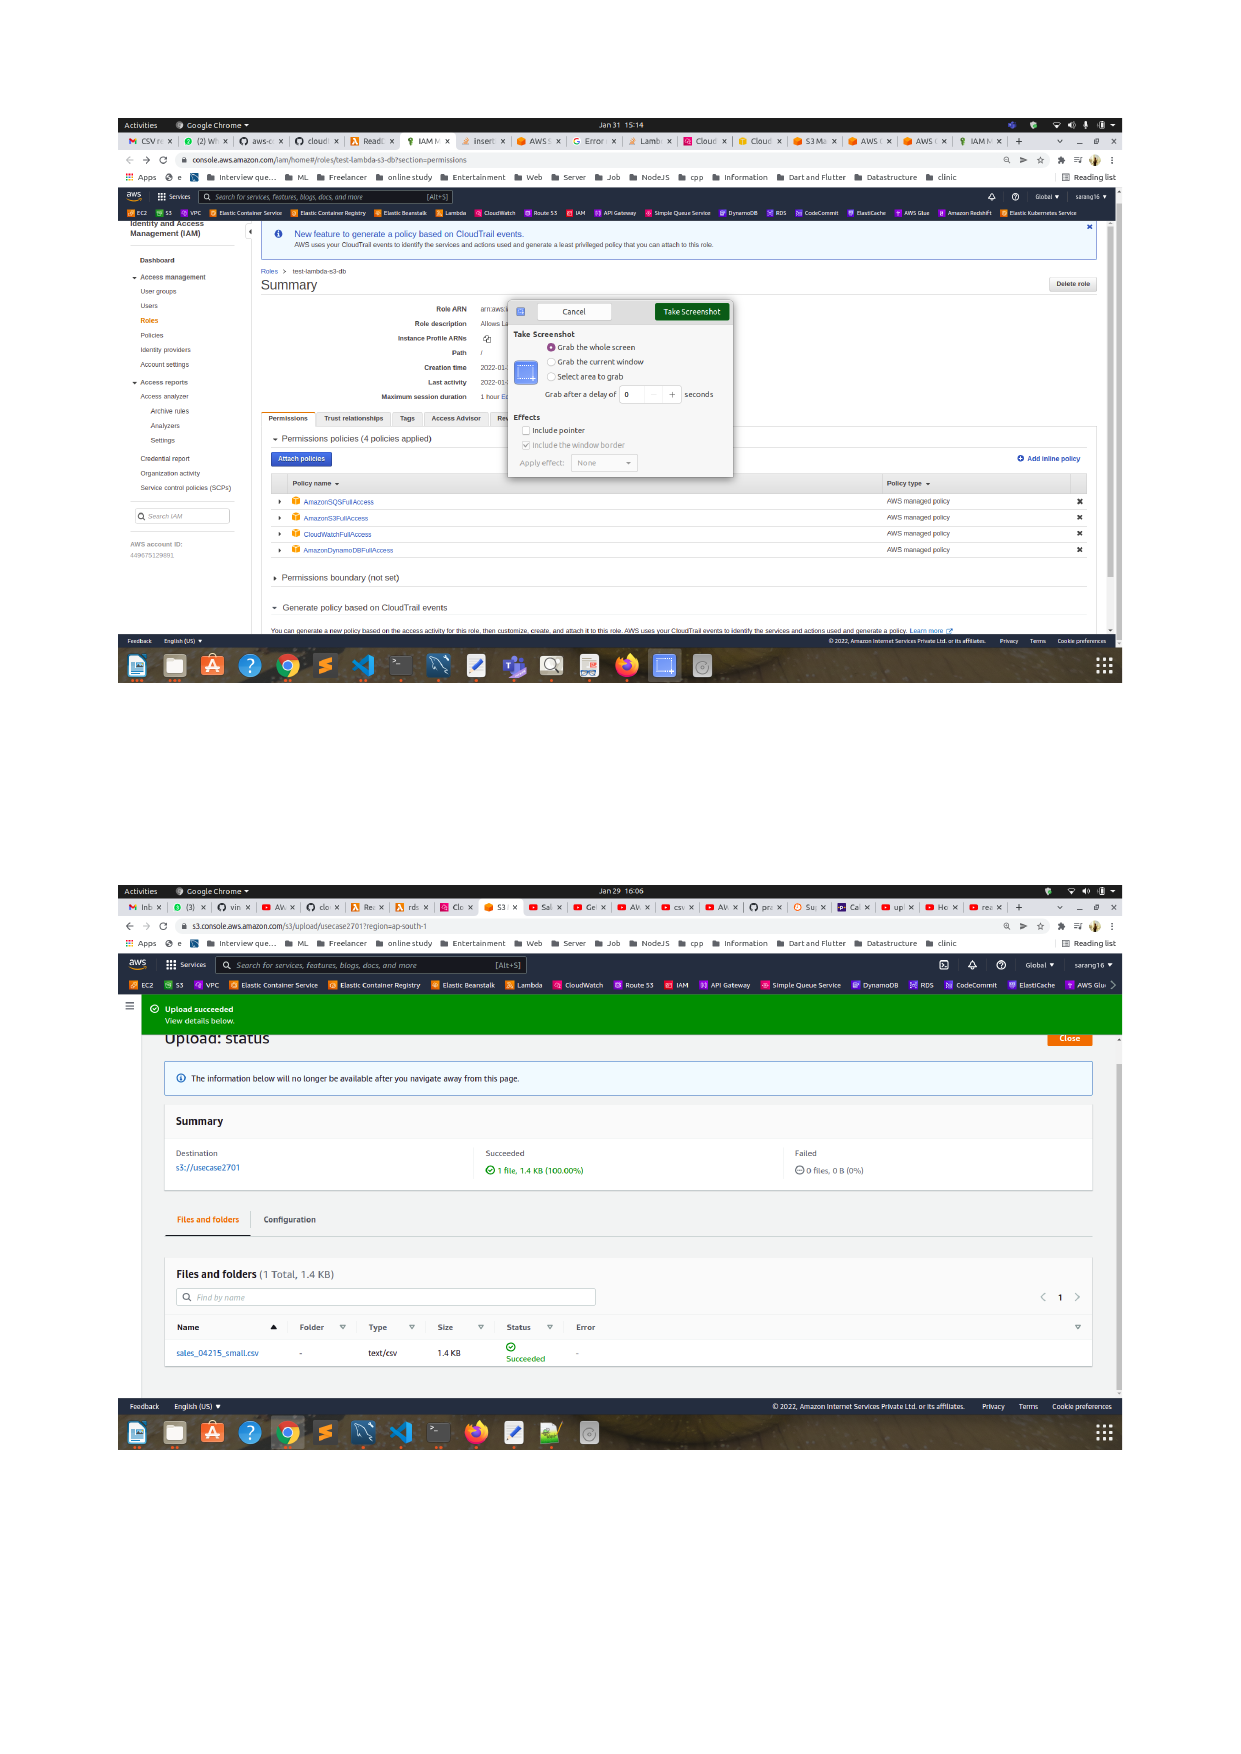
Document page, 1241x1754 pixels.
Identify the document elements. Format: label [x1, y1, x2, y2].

picture [118, 118, 1123, 683]
picture [118, 885, 1123, 1450]
